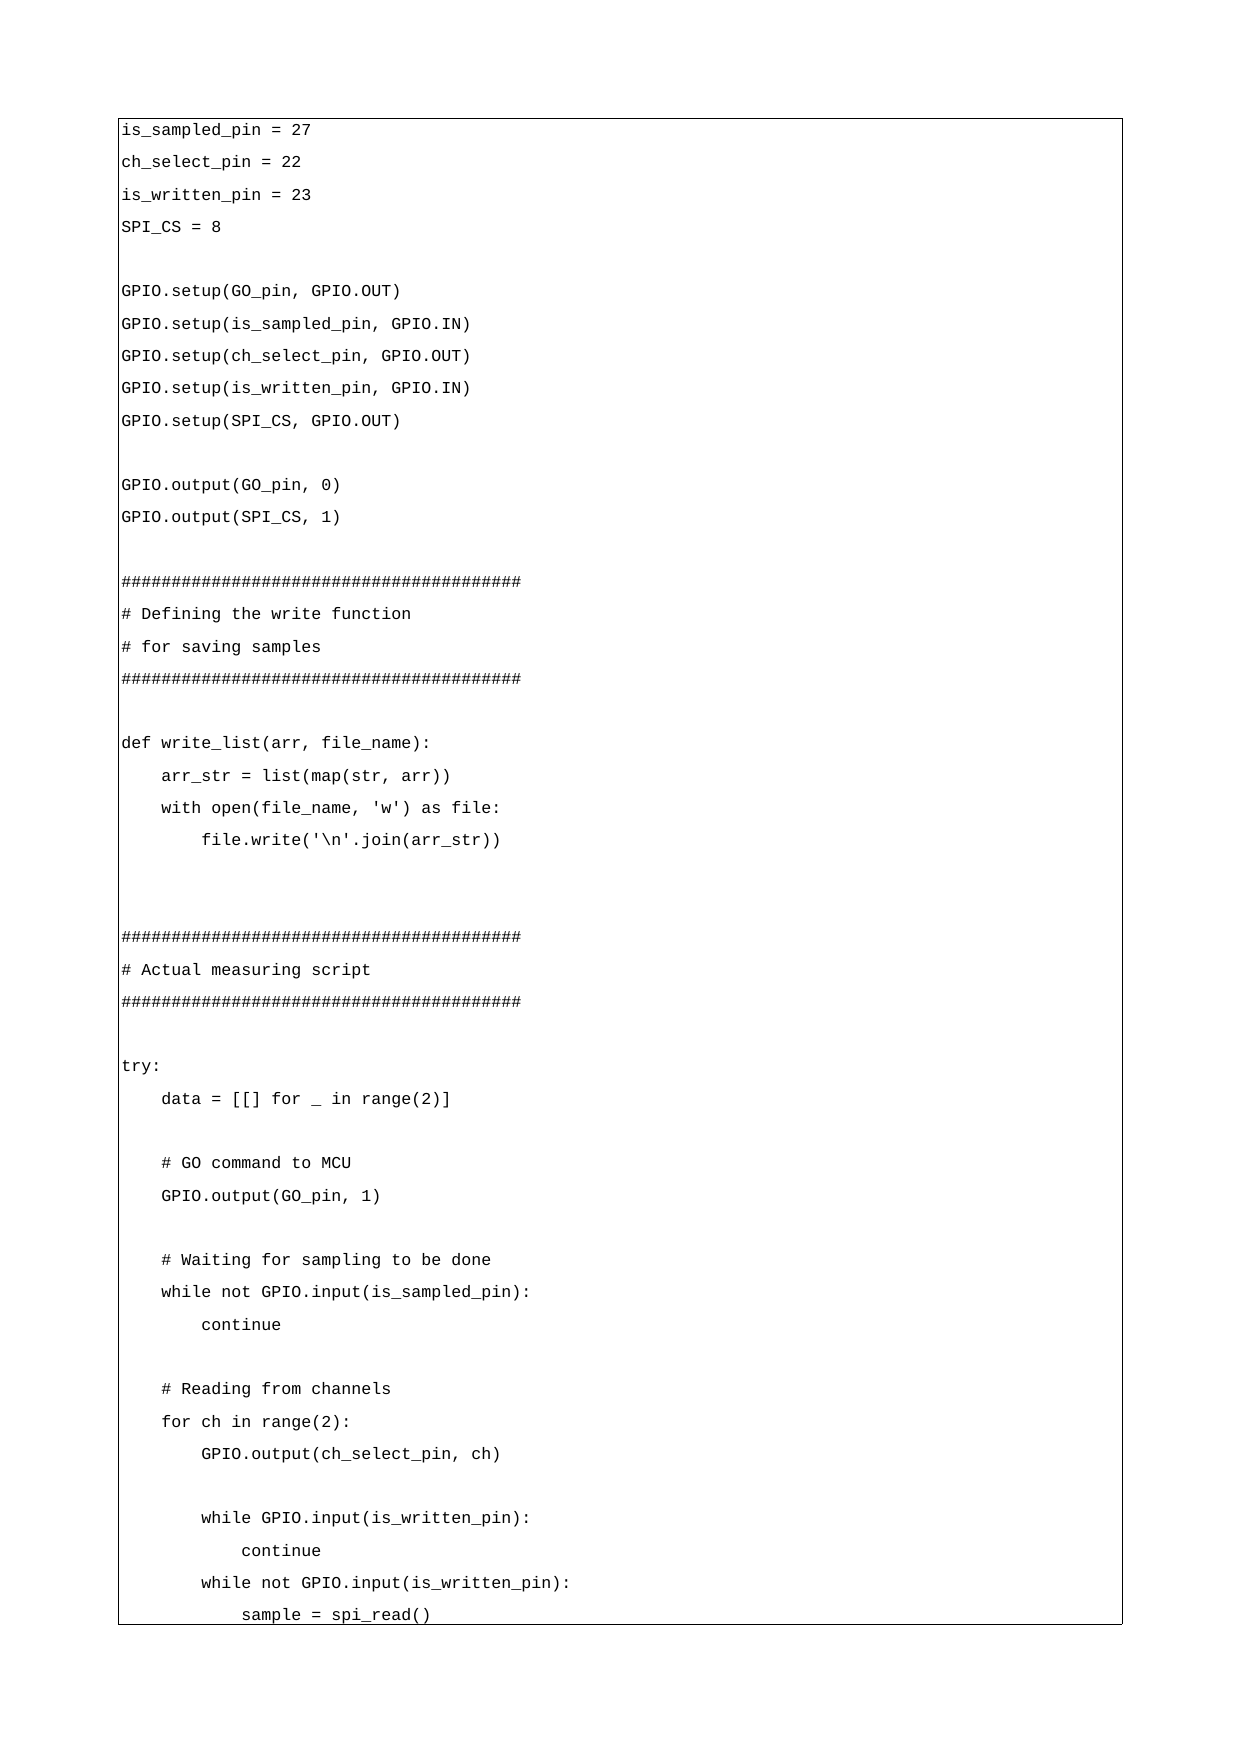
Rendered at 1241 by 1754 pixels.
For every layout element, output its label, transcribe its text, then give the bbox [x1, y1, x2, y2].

text while not GPIO.input(is_sampled_pin): [119, 1281, 1122, 1301]
text GPIO.output(GO_pin, 0) [119, 473, 1122, 494]
text GPIO.setup(is_written_pin, GPIO.IN) [119, 376, 1122, 397]
text GPIO.output(SPI_CS, 1) [119, 506, 1122, 526]
text is_written_pin = 23 [119, 183, 1122, 203]
text with open(file_name, 'w') as file: [119, 796, 1122, 817]
text # for saving samples [119, 635, 1122, 656]
text continue [119, 1313, 1122, 1334]
text data = [[] for _ in range(2)] [119, 1087, 1122, 1108]
text GPIO.output(GO_pin, 1) [119, 1184, 1122, 1204]
text GPIO.setup(GO_pin, GPIO.OUT) [119, 279, 1122, 300]
text # Defining the write function [119, 602, 1122, 623]
text SPI_CS = 8 [119, 215, 1122, 236]
text while GPIO.input(is_written_pin): [119, 1507, 1122, 1527]
text GPIO.setup(ch_select_pin, GPIO.OUT) [119, 344, 1122, 365]
text try: [119, 1054, 1122, 1075]
text # Waiting for sampling to be done [119, 1248, 1122, 1269]
text ######################################## [119, 667, 1122, 688]
text for ch in range(2): [119, 1410, 1122, 1431]
text ######################################## [119, 990, 1122, 1011]
text while not GPIO.input(is_written_pin): [119, 1571, 1122, 1592]
text arr_str = list(map(str, arr)) [119, 764, 1122, 785]
text ch_select_pin = 22 [119, 150, 1122, 171]
text GPIO.setup(is_sampled_pin, GPIO.IN) [119, 312, 1122, 333]
text # GO command to MCU [119, 1151, 1122, 1172]
text continue [119, 1539, 1122, 1560]
text # Actual measuring script [119, 958, 1122, 978]
text def write_list(arr, file_name): [119, 732, 1122, 752]
text ######################################## [119, 570, 1122, 591]
text GPIO.setup(SPI_CS, GPIO.OUT) [119, 409, 1122, 429]
text # Reading from channels [119, 1377, 1122, 1398]
text sample = spi_read() [119, 1603, 1122, 1624]
text is_sampled_pin = 27 [119, 119, 1122, 139]
text ######################################## [119, 925, 1122, 946]
text file.write('\n'.join(arr_str)) [119, 828, 1122, 849]
text GPIO.output(ch_select_pin, ch) [119, 1442, 1122, 1463]
